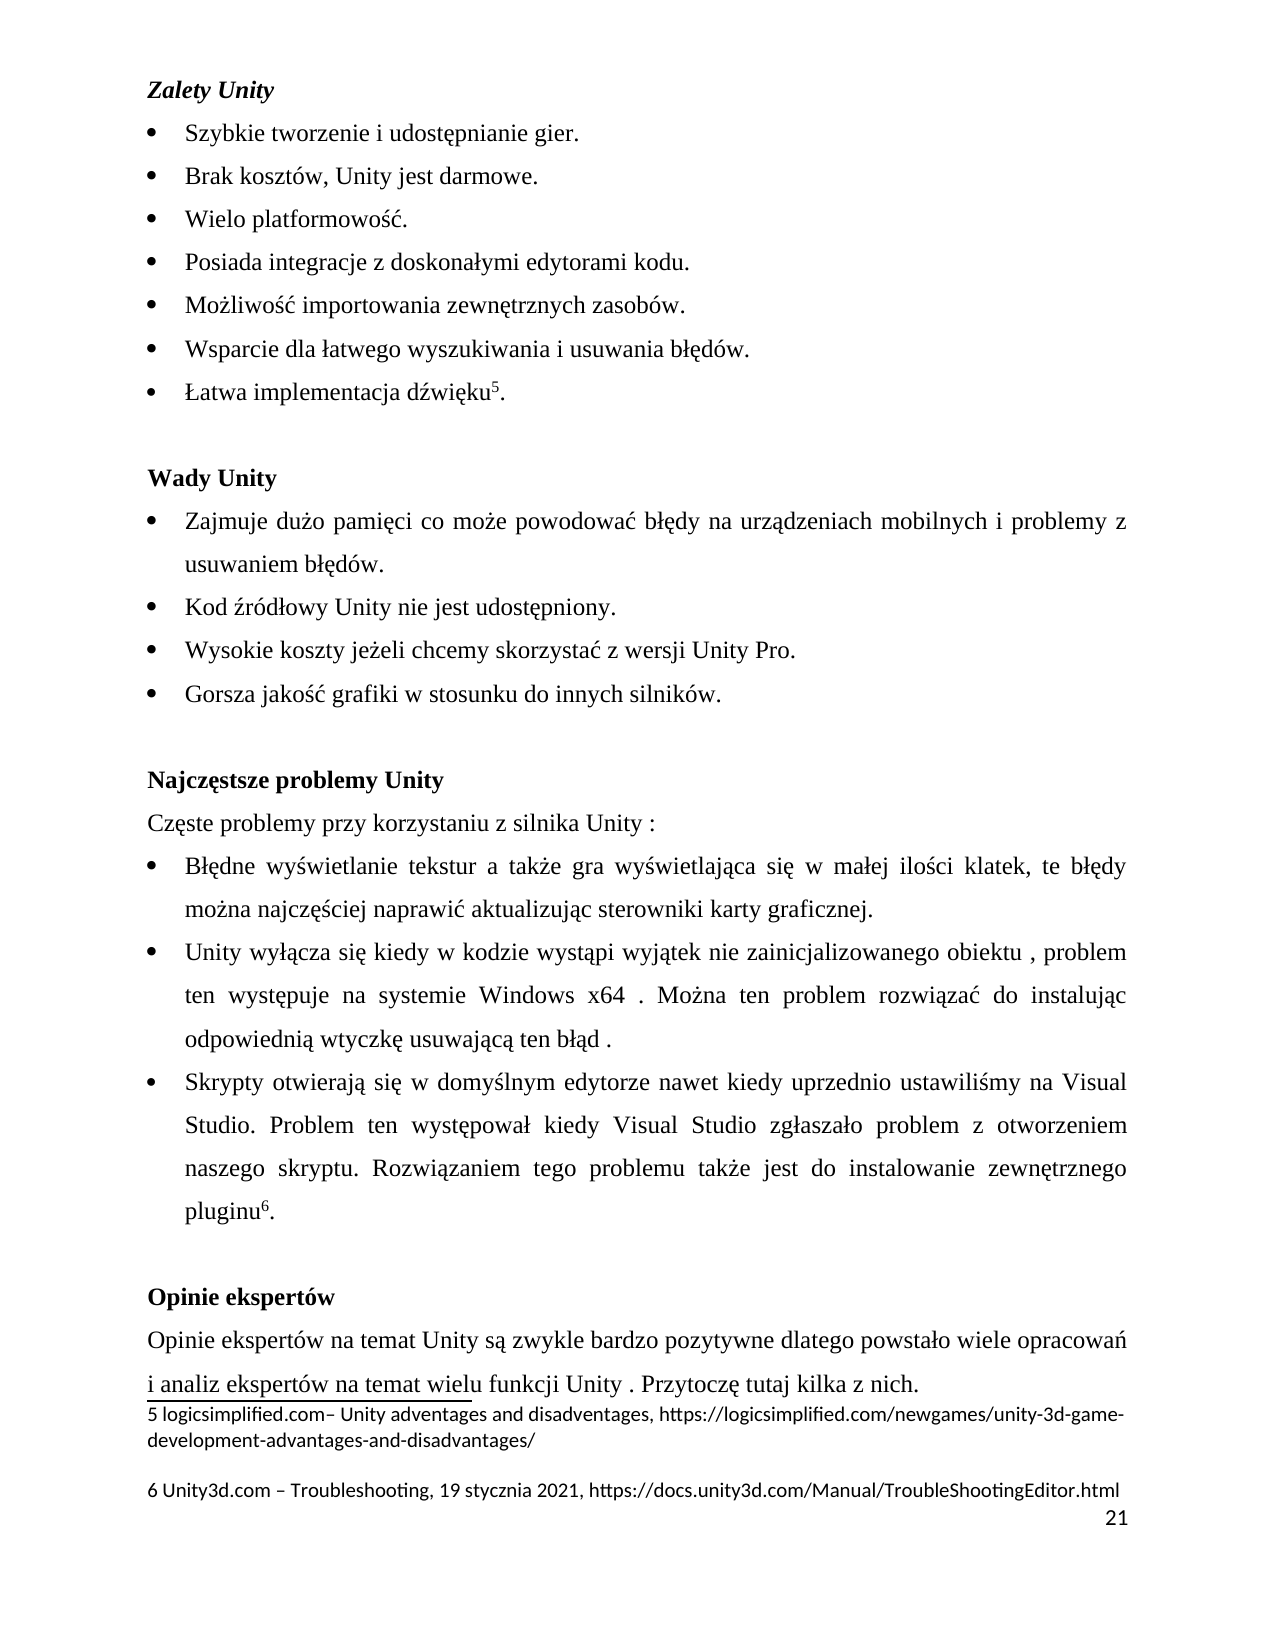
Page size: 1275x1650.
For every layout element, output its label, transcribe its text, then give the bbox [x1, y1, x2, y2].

text Częste problemy przy korzystaniu z silnika Unity : [147, 808, 1128, 837]
list logicsimplified.com– Unity adventages and disadventages, https://logicsimplified.com/newgames/unity-3d-game-development-advantages-and-disadvantages/ [147, 1401, 1128, 1452]
list Wysokie koszty jeżeli chcemy skorzystać z wersji Unity Pro. [147, 636, 1128, 664]
list Gorsza jakość grafiki w stosunku do innych silników. [147, 679, 1128, 707]
text Zalety Unity [147, 75, 1128, 104]
list Zajmuje dużo pamięci co może powodować błędy na urządzeniach mobilnych i problemy z usuwaniem błędów. [147, 506, 1128, 578]
list Błędne wyświetlanie tekstur a także gra wyświetlająca się w małej ilości klatek, te błędy można najczęściej naprawić aktualizując sterowniki karty graficznej. [147, 851, 1128, 923]
text Najczęstsze problemy Unity [147, 765, 1128, 794]
list Łatwa implementacja dźwięku. [147, 377, 1128, 406]
list Kod źródłowy Unity nie jest udostępniony. [147, 592, 1128, 621]
text Opinie ekspertów [147, 1282, 1128, 1311]
list Brak kosztów, Unity jest darmowe. [147, 161, 1128, 190]
list Unity3d.com – Troubleshooting, 19 stycznia 2021, https://docs.unity3d.com/Manual/TroubleShootingEditor.html [147, 1478, 1128, 1503]
text Wady Unity [147, 463, 1128, 492]
list Wsparcie dla łatwego wyszukiwania i usuwania błędów. [147, 334, 1128, 362]
list Wielo platformowość. [147, 204, 1128, 233]
list Możliwość importowania zewnętrznych zasobów. [147, 291, 1128, 319]
list Szybkie tworzenie i udostępnianie gier. [147, 118, 1128, 147]
list Unity wyłącza się kiedy w kodzie wystąpi wyjątek nie zainicjalizowanego obiektu , problem ten występuje na systemie Windows x64 . Można ten problem rozwiązać do instalując odpowiednią wtyczkę usuwającą ten błąd . [147, 937, 1128, 1052]
text Opinie ekspertów na temat Unity są zwykle bardzo pozytywne dlatego powstało wiele opracowań i analiz ekspertów na temat wielu funkcji Unity . Przytoczę tutaj kilka z nich. [147, 1326, 1128, 1397]
list Skrypty otwierają się w domyślnym edytorze nawet kiedy uprzednio ustawiliśmy na Visual Studio. Problem ten występował kiedy Visual Studio zgłaszało problem z otworzeniem naszego skryptu. Rozwiązaniem tego problemu także jest do instalowanie zewnętrznego pluginu. [147, 1067, 1128, 1225]
list Posiada integracje z doskonałymi edytorami kodu. [147, 247, 1128, 276]
